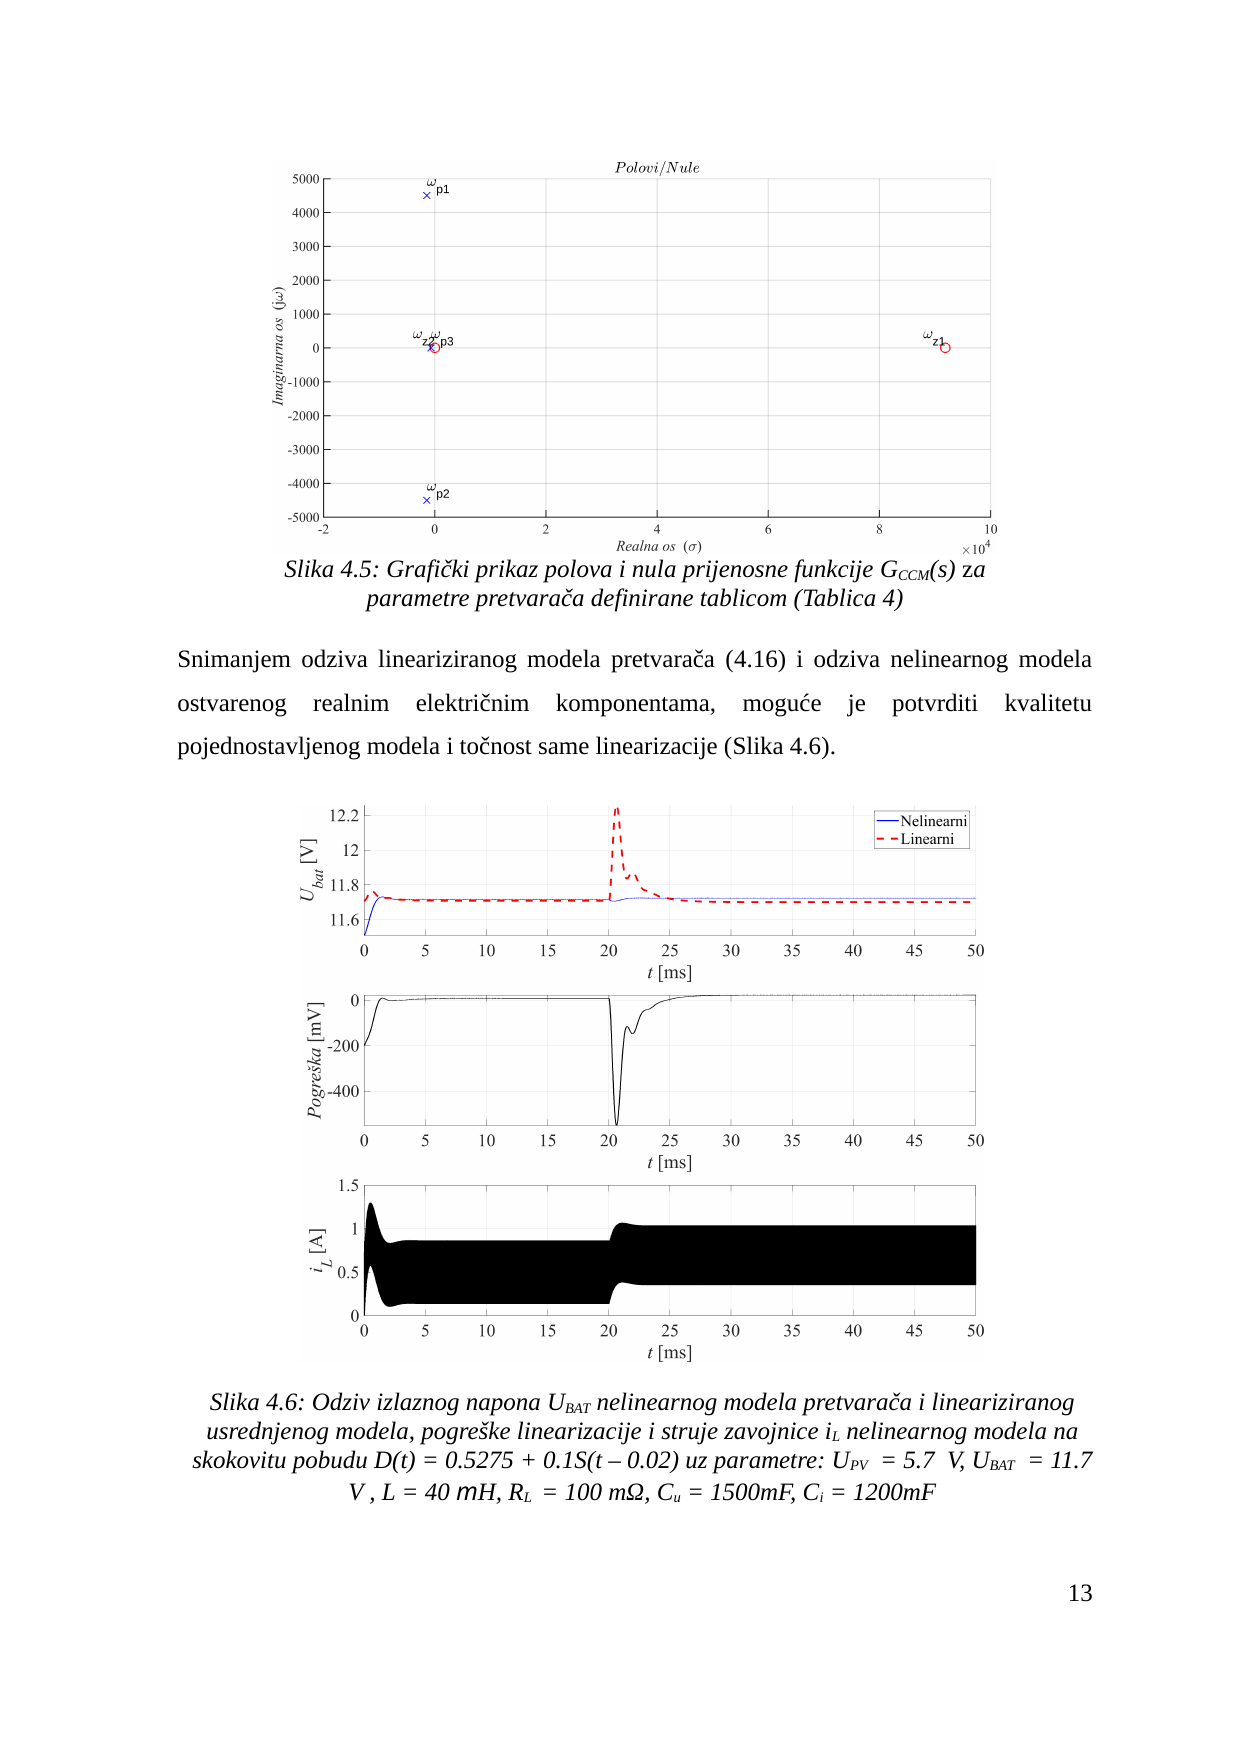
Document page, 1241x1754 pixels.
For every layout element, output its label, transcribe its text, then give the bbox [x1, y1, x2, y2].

text Snimanjem odziva lineariziranog modela pretvarača (4.16) i odziva nelinearnog modela ostvarenog realnim električnim komponentama, moguće je potvrditi kvalitetu pojednostavljenog modela i točnost same linearizacije (Slika 4.6). [177, 644, 1093, 759]
text Slika 4.5: Grafički prikaz polova i nula prijenosne funkcije GCCM(s) za parametre pretvarača definirane tablicom (Tablica 4) [272, 555, 998, 612]
picture [271, 160, 998, 555]
picture [299, 804, 985, 1363]
text Slika 4.6: Odziv izlaznog napona UBAT nelinearnog modela pretvarača i lineariziranog usrednjenog modela, pogreške linearizacije i struje zavojnice iL nelinearnog modela na skokovitu pobudu D(t) = 0.5275 + 0.1S(t – 0.02) uz parametre: UPV = 5.7 V, UBAT = 11.7 V , L = 40 mH, RL = 100 mΩ, Cu = 1500mF, Ci = 1200mF [177, 1387, 1107, 1508]
